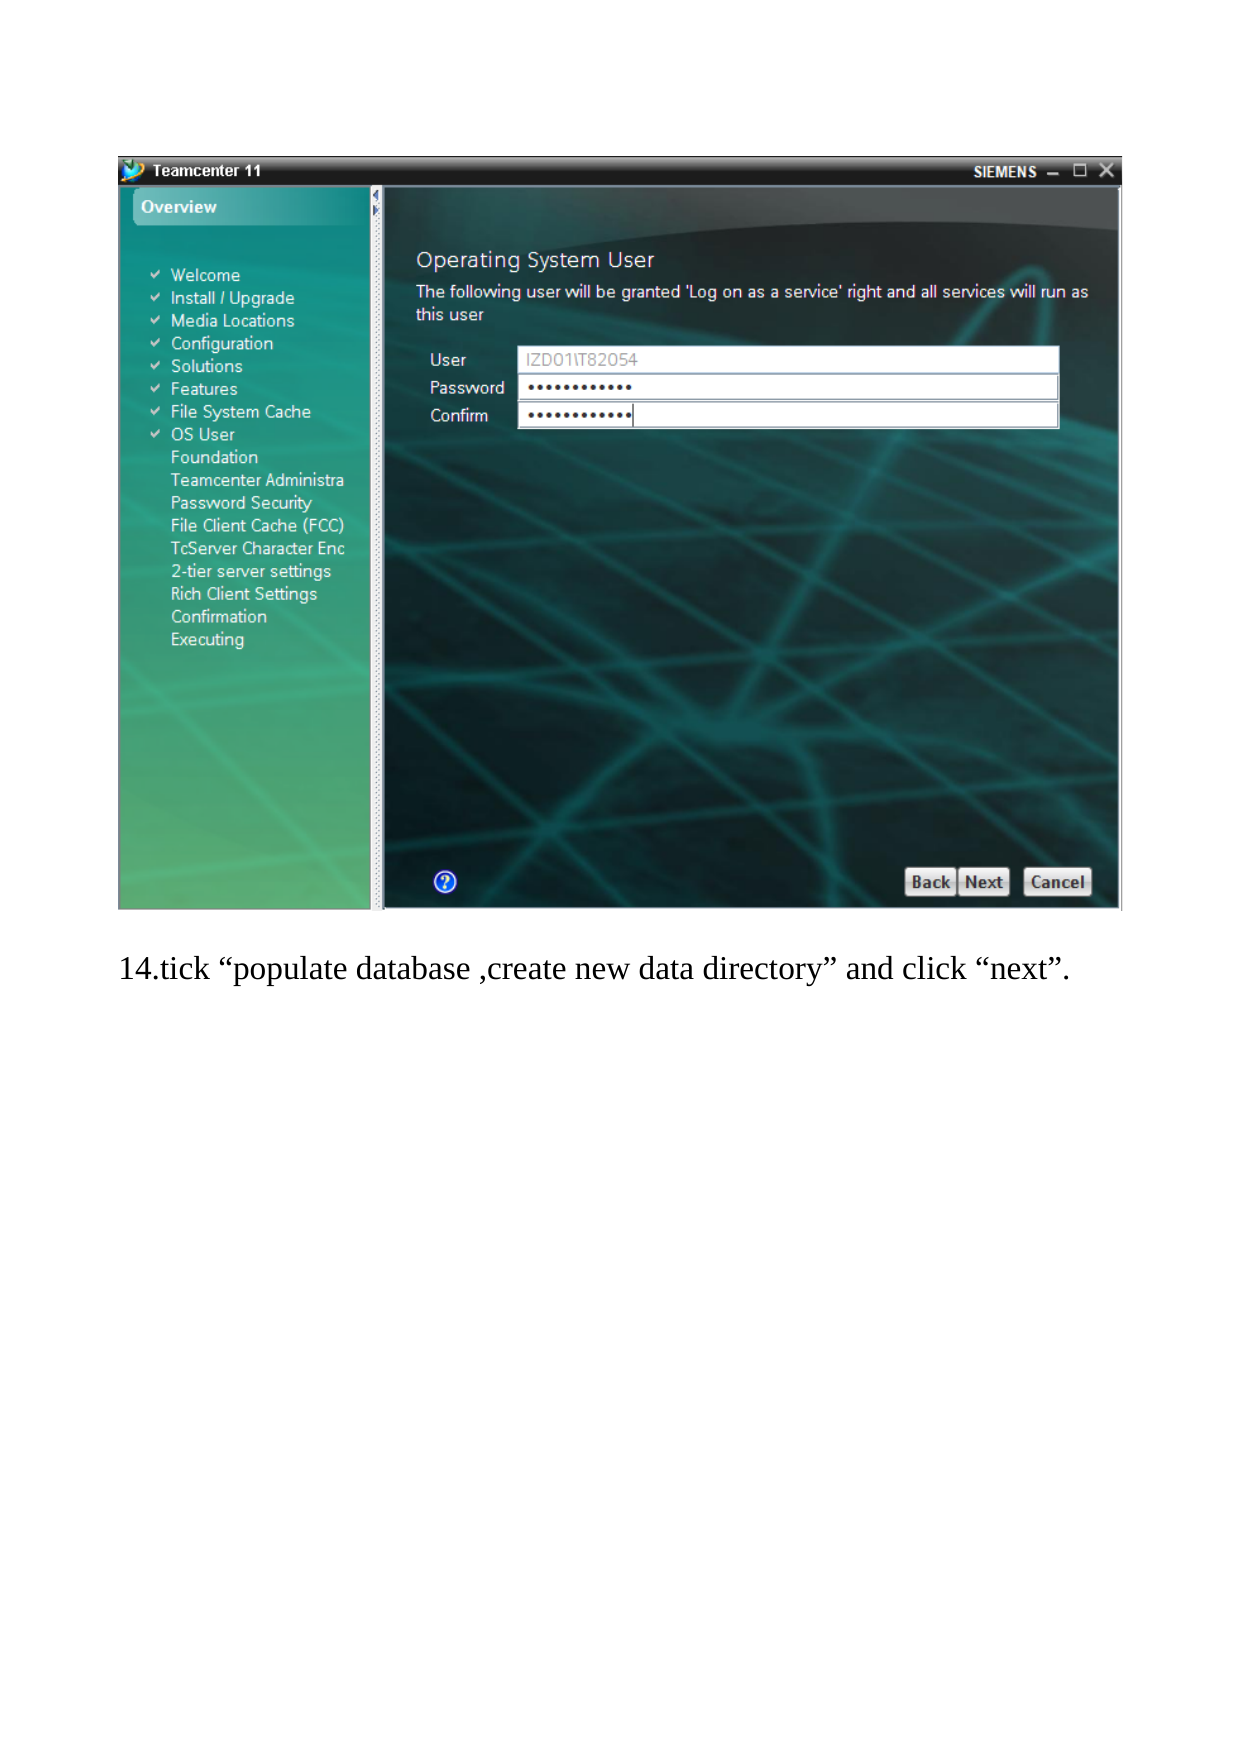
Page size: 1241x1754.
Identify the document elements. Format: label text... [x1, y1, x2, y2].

text 14.tick “populate database ,create new data directory” and click “next”. [118, 949, 1122, 987]
picture [118, 156, 1123, 911]
